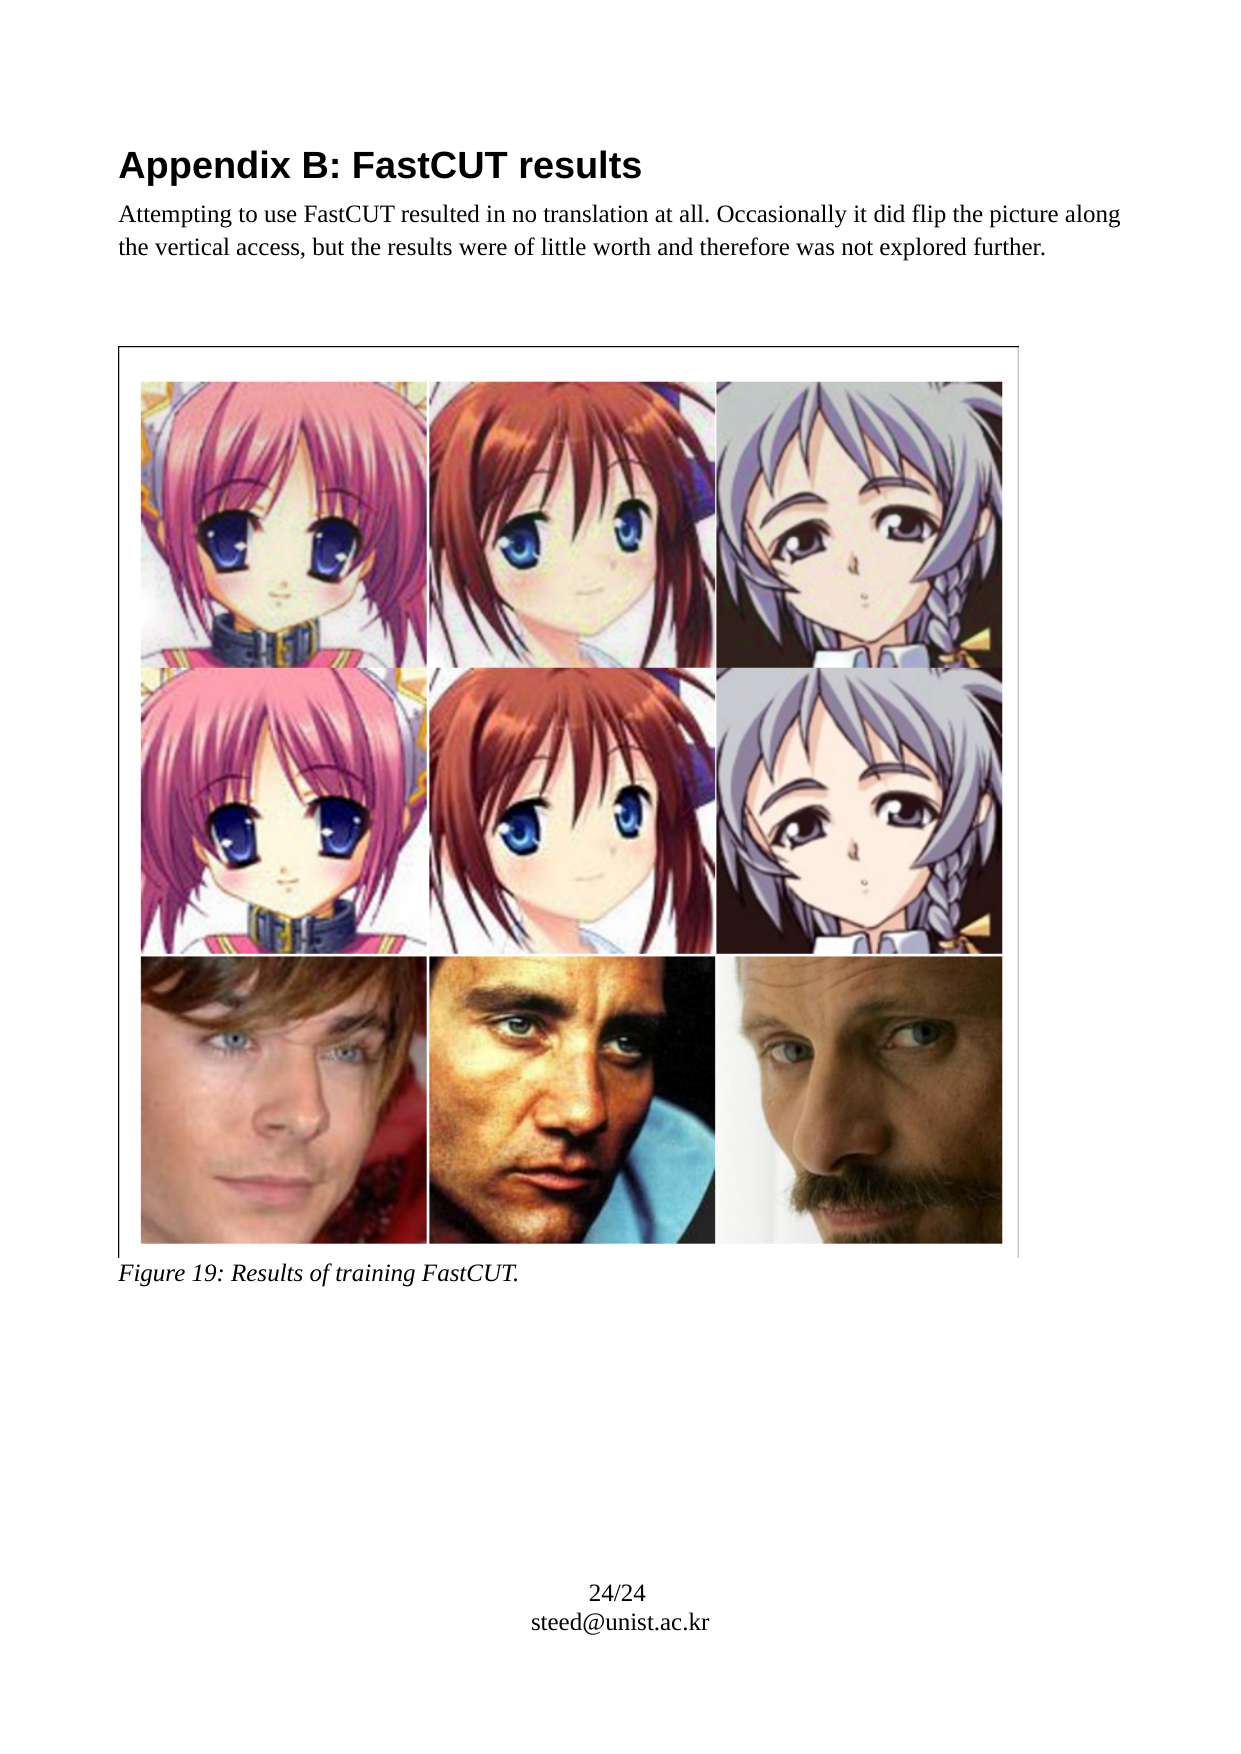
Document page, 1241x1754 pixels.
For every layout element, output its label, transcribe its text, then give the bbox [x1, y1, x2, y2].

picture [118, 346, 1019, 1258]
text Figure 19: Results of training FastCUT. [118, 1258, 1018, 1286]
text Attempting to use FastCUT resulted in no translation at all. Occasionally it did flip the picture along the vertical access, but the results were of little worth and therefore was not explored further. [118, 199, 1122, 261]
subtitle Appendix B: FastCUT results [118, 143, 1122, 187]
